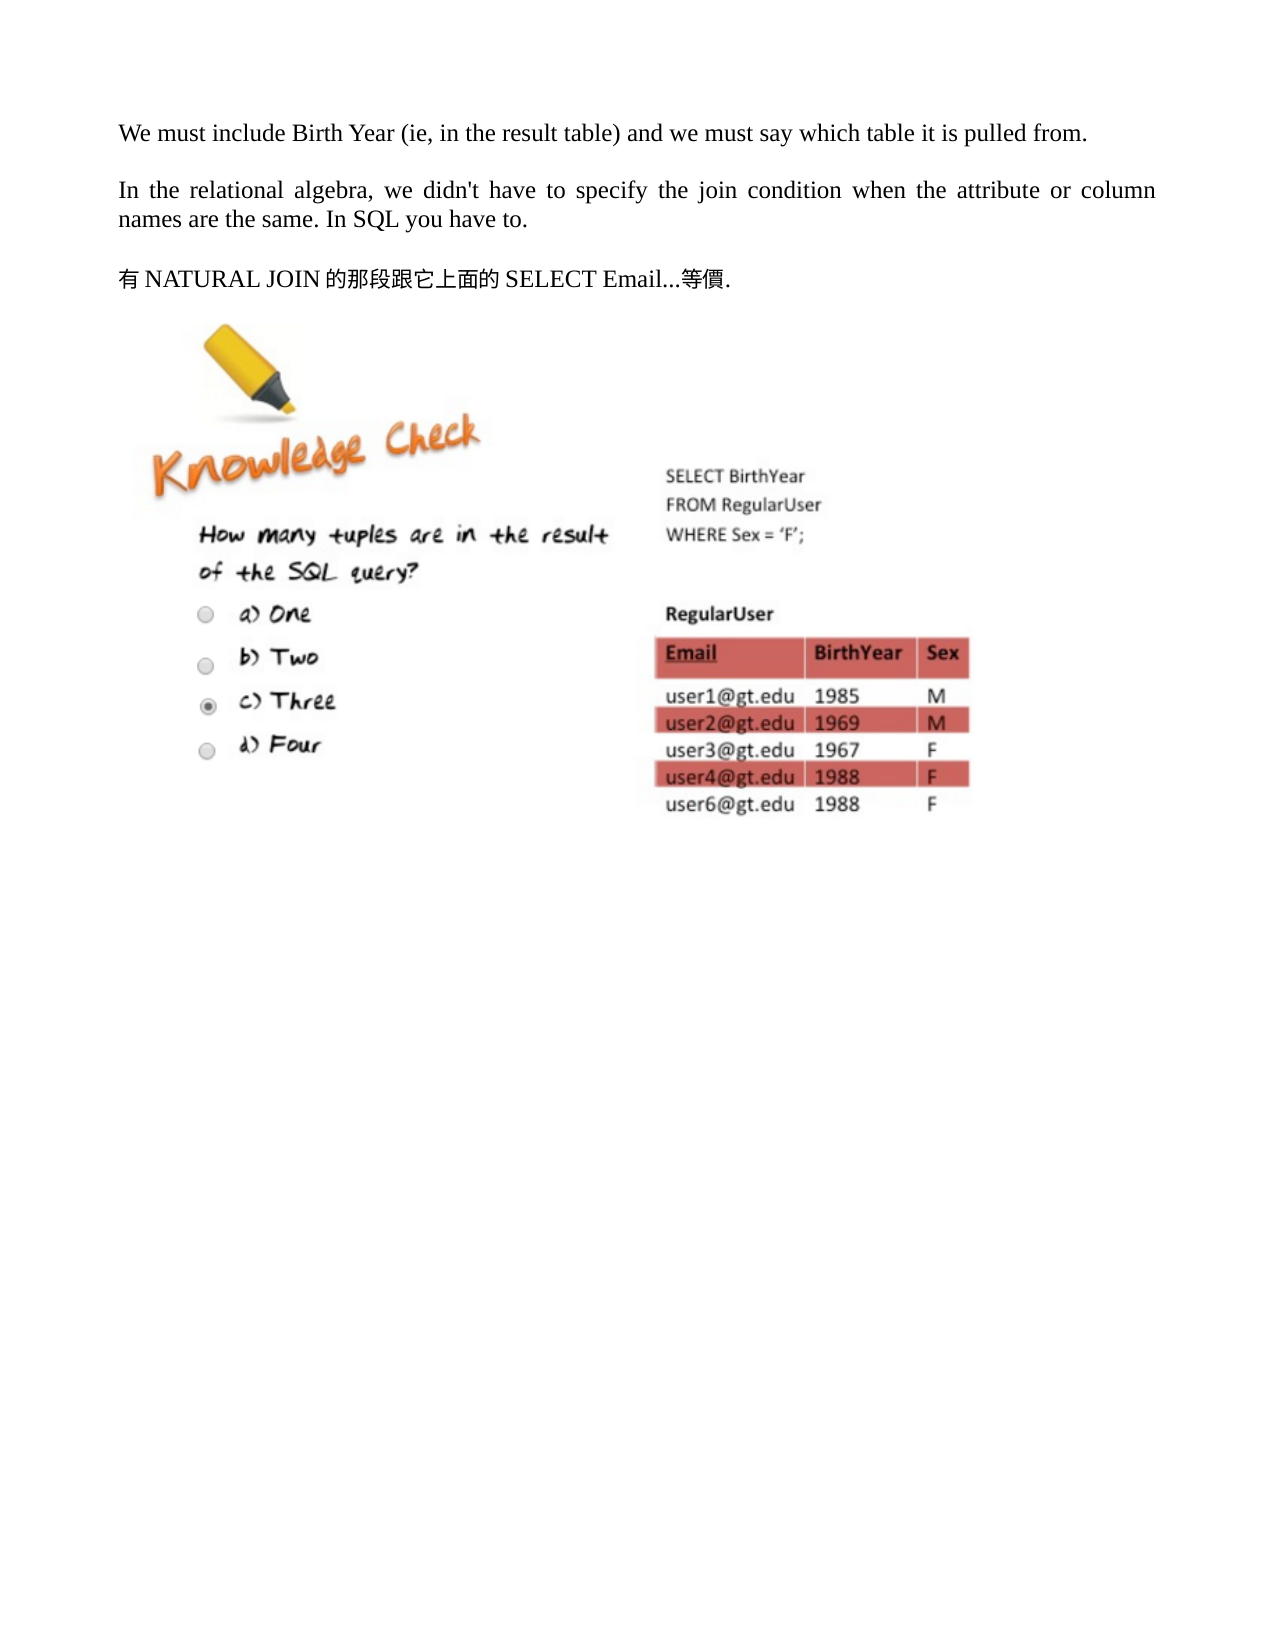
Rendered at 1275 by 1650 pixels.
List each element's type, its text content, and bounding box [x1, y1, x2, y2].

text We must include Birth Year (ie, in the result table) and we must say which table it is pulled from. [118, 118, 1157, 147]
text 有NATURAL JOIN的那段跟它上面的SELECT Email...等價. [118, 262, 1157, 293]
text In the relational algebra, we didn't have to specify the join condition when the attribute or column names are the same. In SQL you have to. [118, 176, 1157, 233]
picture [118, 322, 1157, 821]
